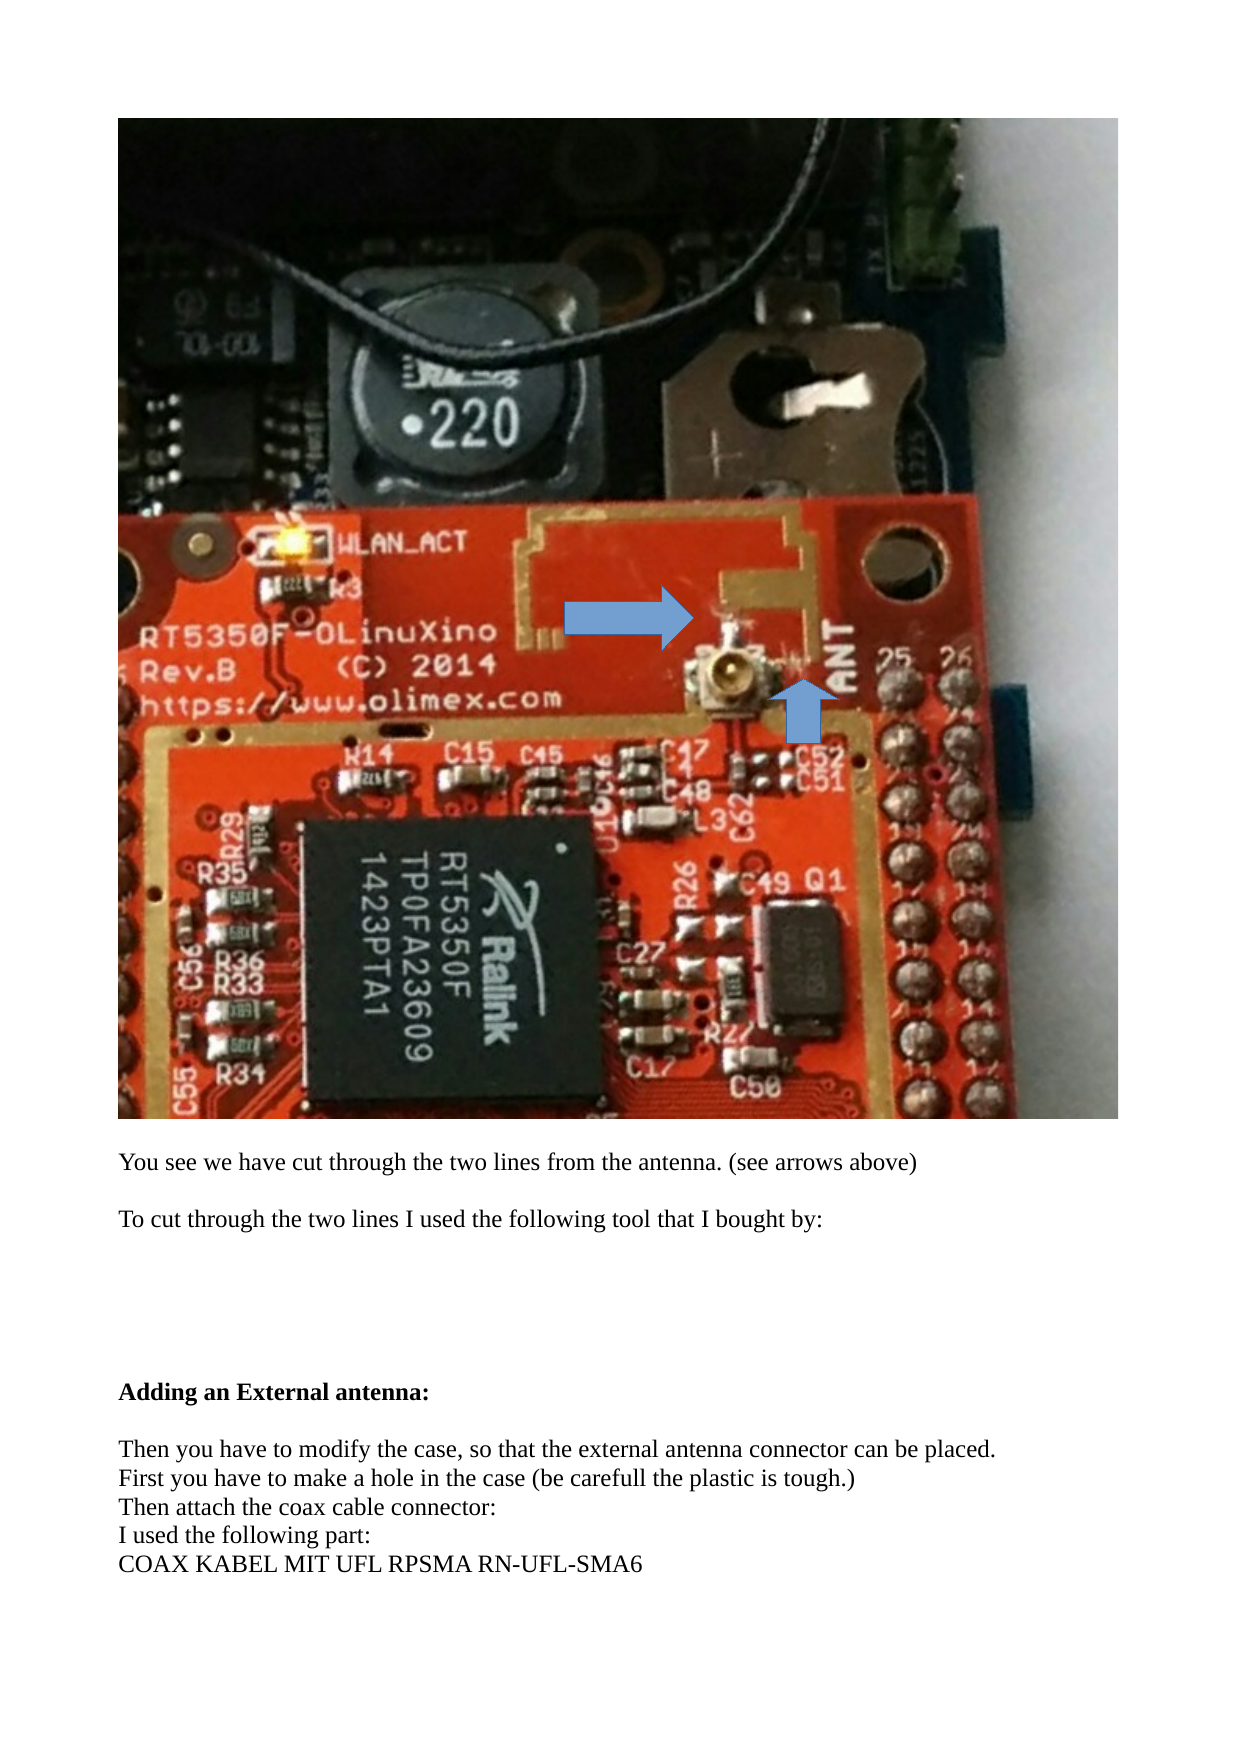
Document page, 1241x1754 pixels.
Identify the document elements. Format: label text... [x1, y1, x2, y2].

text Adding an External antenna: [118, 1377, 1122, 1406]
text Then attach the coax cable connector: I used the following part: COAX KABEL MIT UFL RPSMA RN-UFL-SMA6 [118, 1492, 1122, 1578]
text To cut through the two lines I used the following tool that I bought by: [118, 1204, 1122, 1233]
text Then you have to modify the case, so that the external antenna connector can be placed. First you have to make a hole in the case (be carefull the plastic is tough.) [118, 1434, 1122, 1492]
picture [118, 118, 1119, 1119]
text You see we have cut through the two lines from the antenna. (see arrows above) [118, 1147, 1122, 1176]
